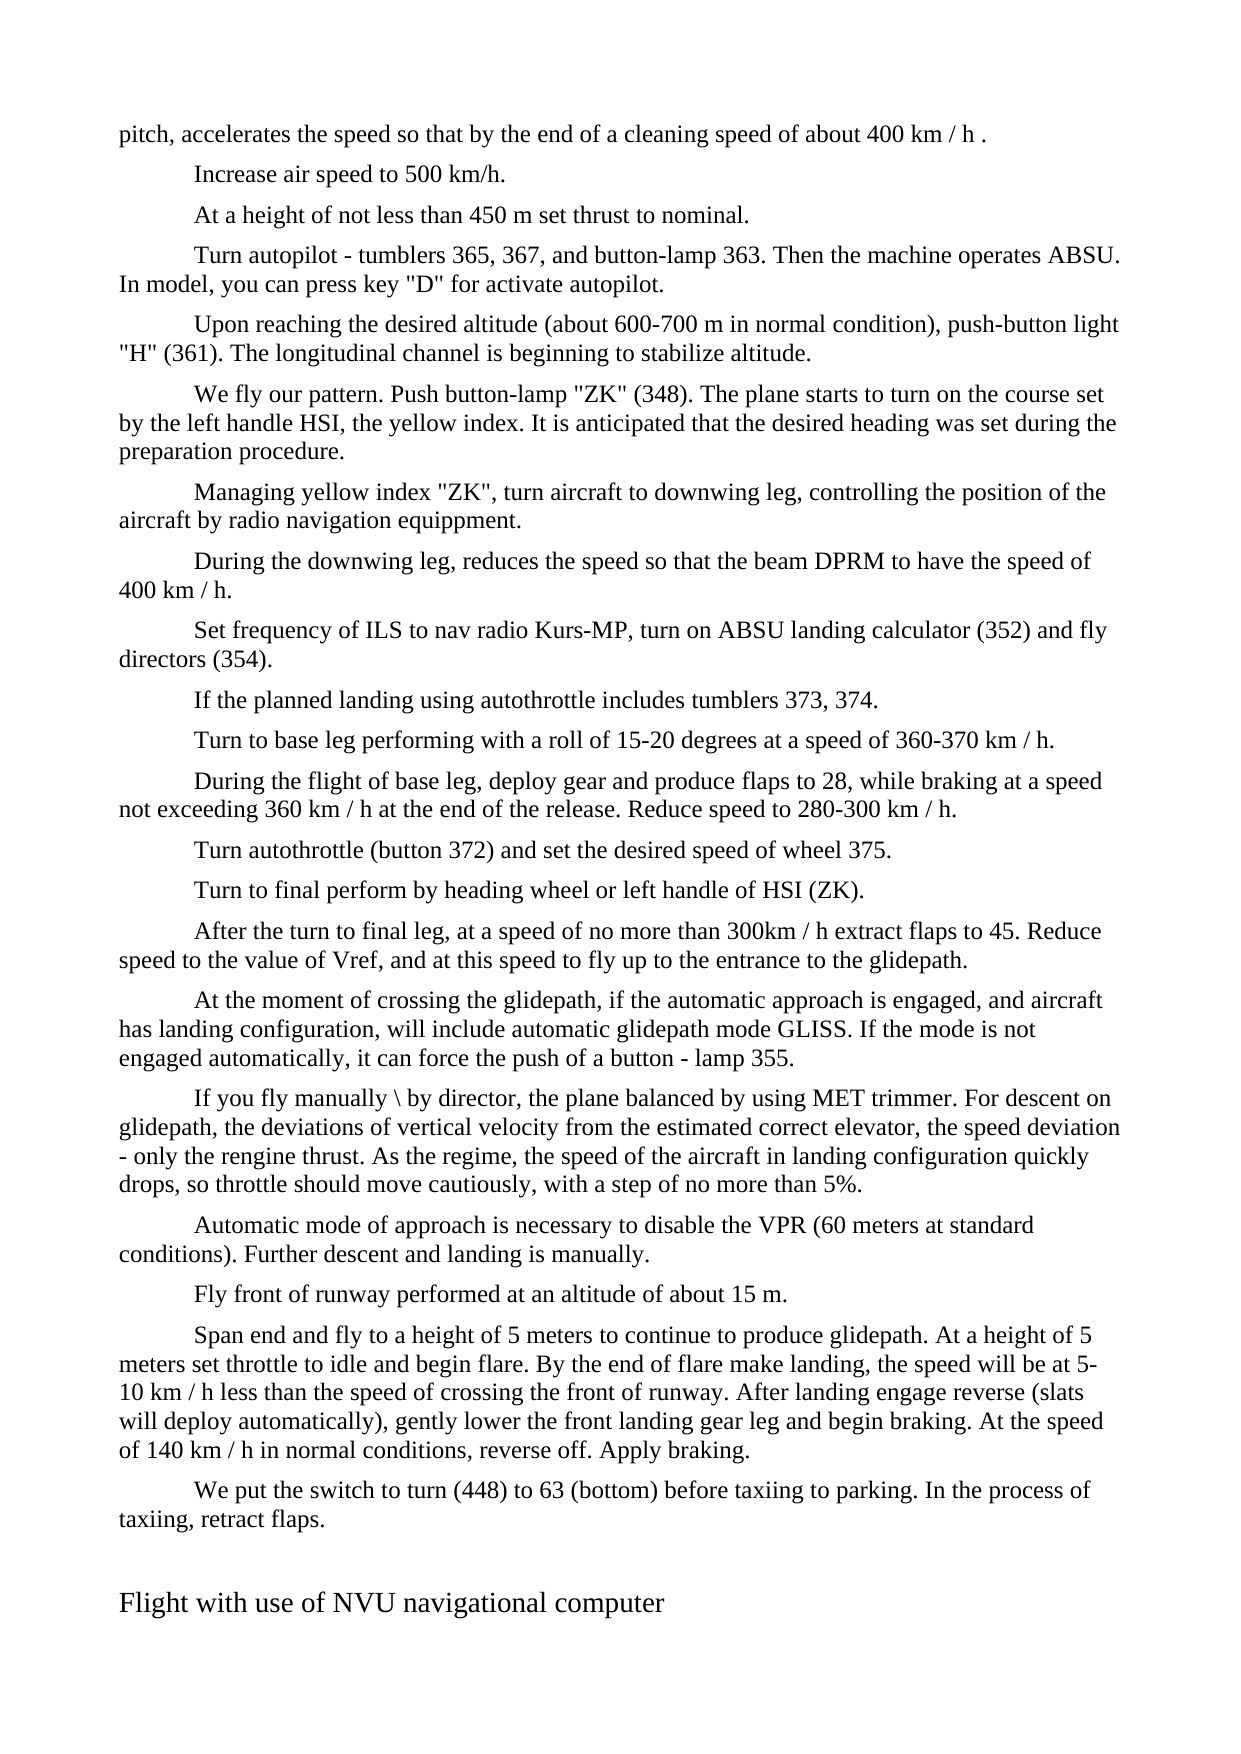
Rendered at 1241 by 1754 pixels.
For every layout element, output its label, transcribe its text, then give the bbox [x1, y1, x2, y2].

text We fly our pattern. Push button-lamp "ZK" (348). The plane starts to turn on the course set by the left handle HSI, the yellow index. It is anticipated that the desired heading was set during the preparation procedure. [119, 379, 1122, 465]
text Increase air speed to 500 km/h. [119, 159, 1122, 188]
text At a height of not less than 450 m set thrust to nominal. [119, 200, 1122, 228]
text Managing yellow index "ZK", turn aircraft to downwing leg, controlling the position of the aircraft by radio navigation equippment. [119, 477, 1122, 534]
text Fly front of runway performed at an altitude of about 15 m. [119, 1279, 1122, 1308]
text During the downwing leg, reduces the speed so that the beam DPRM to have the speed of 400 km / h. [119, 546, 1122, 604]
text Automatic mode of approach is necessary to disable the VPR (60 meters at standard conditions). Further descent and landing is manually. [119, 1210, 1122, 1268]
text pitch, accelerates the speed so that by the end of a cleaning speed of about 400 km / h . [119, 119, 1122, 147]
text Turn to final perform by heading wheel or left handle of HSI (ZK). [119, 876, 1122, 904]
text After the turn to final leg, at a speed of no more than 300km / h extract flaps to 45. Reduce speed to the value of Vref, and at this speed to fly up to the entrance to the glidepath. [119, 916, 1122, 973]
text Flight with use of NVU navigational computer [119, 1585, 1122, 1619]
text Turn to base leg performing with a roll of 15-20 degrees at a speed of 360-370 km / h. [119, 725, 1122, 754]
text Set frequency of ILS to nav radio Kurs-MP, turn on ABSU landing calculator (352) and fly directors (354). [119, 615, 1122, 673]
text We put the switch to turn (448) to 63 (bottom) before taxiing to parking. In the process of taxiing, retract flaps. [119, 1475, 1122, 1533]
text Turn autothrottle (button 372) and set the desired speed of wheel 375. [119, 835, 1122, 864]
text During the flight of base leg, deploy gear and produce flaps to 28, while braking at a speed not exceeding 360 km / h at the end of the release. Reduce speed to 280-300 km / h. [119, 766, 1122, 823]
text At the moment of crossing the glidepath, if the automatic approach is engaged, and aircraft has landing configuration, will include automatic glidepath mode GLISS. If the mode is not engaged automatically, it can force the push of a button - lamp 355. [119, 985, 1122, 1072]
text If the planned landing using autothrottle includes tumblers 373, 374. [119, 685, 1122, 713]
text Span end and fly to a height of 5 meters to continue to produce glidepath. At a height of 5 meters set throttle to idle and begin flare. By the end of flare make landing, the speed will be at 5-10 km / h less than the speed of crossing the front of runway. After landing engage reverse (slats will deploy automatically), gently lower the front landing gear leg and begin braking. At the speed of 140 km / h in normal conditions, reverse off. Apply braking. [119, 1320, 1122, 1464]
text Upon reaching the desired altitude (about 600-700 m in normal condition), push-button light "H" (361). The longitudinal channel is beginning to stabilize altitude. [119, 309, 1122, 367]
text Turn autopilot - tumblers 365, 367, and button-lamp 363. Then the machine operates ABSU. In model, you can press key "D" for activate autopilot. [119, 240, 1122, 298]
text If you fly manually \ by director, the plane balanced by using MET trimmer. For descent on glidepath, the deviations of vertical velocity from the estimated correct elevator, the speed deviation - only the rengine thrust. As the regime, the speed of the aircraft in landing configuration quickly drops, so throttle should move cautiously, with a step of no more than 5%. [119, 1083, 1122, 1198]
